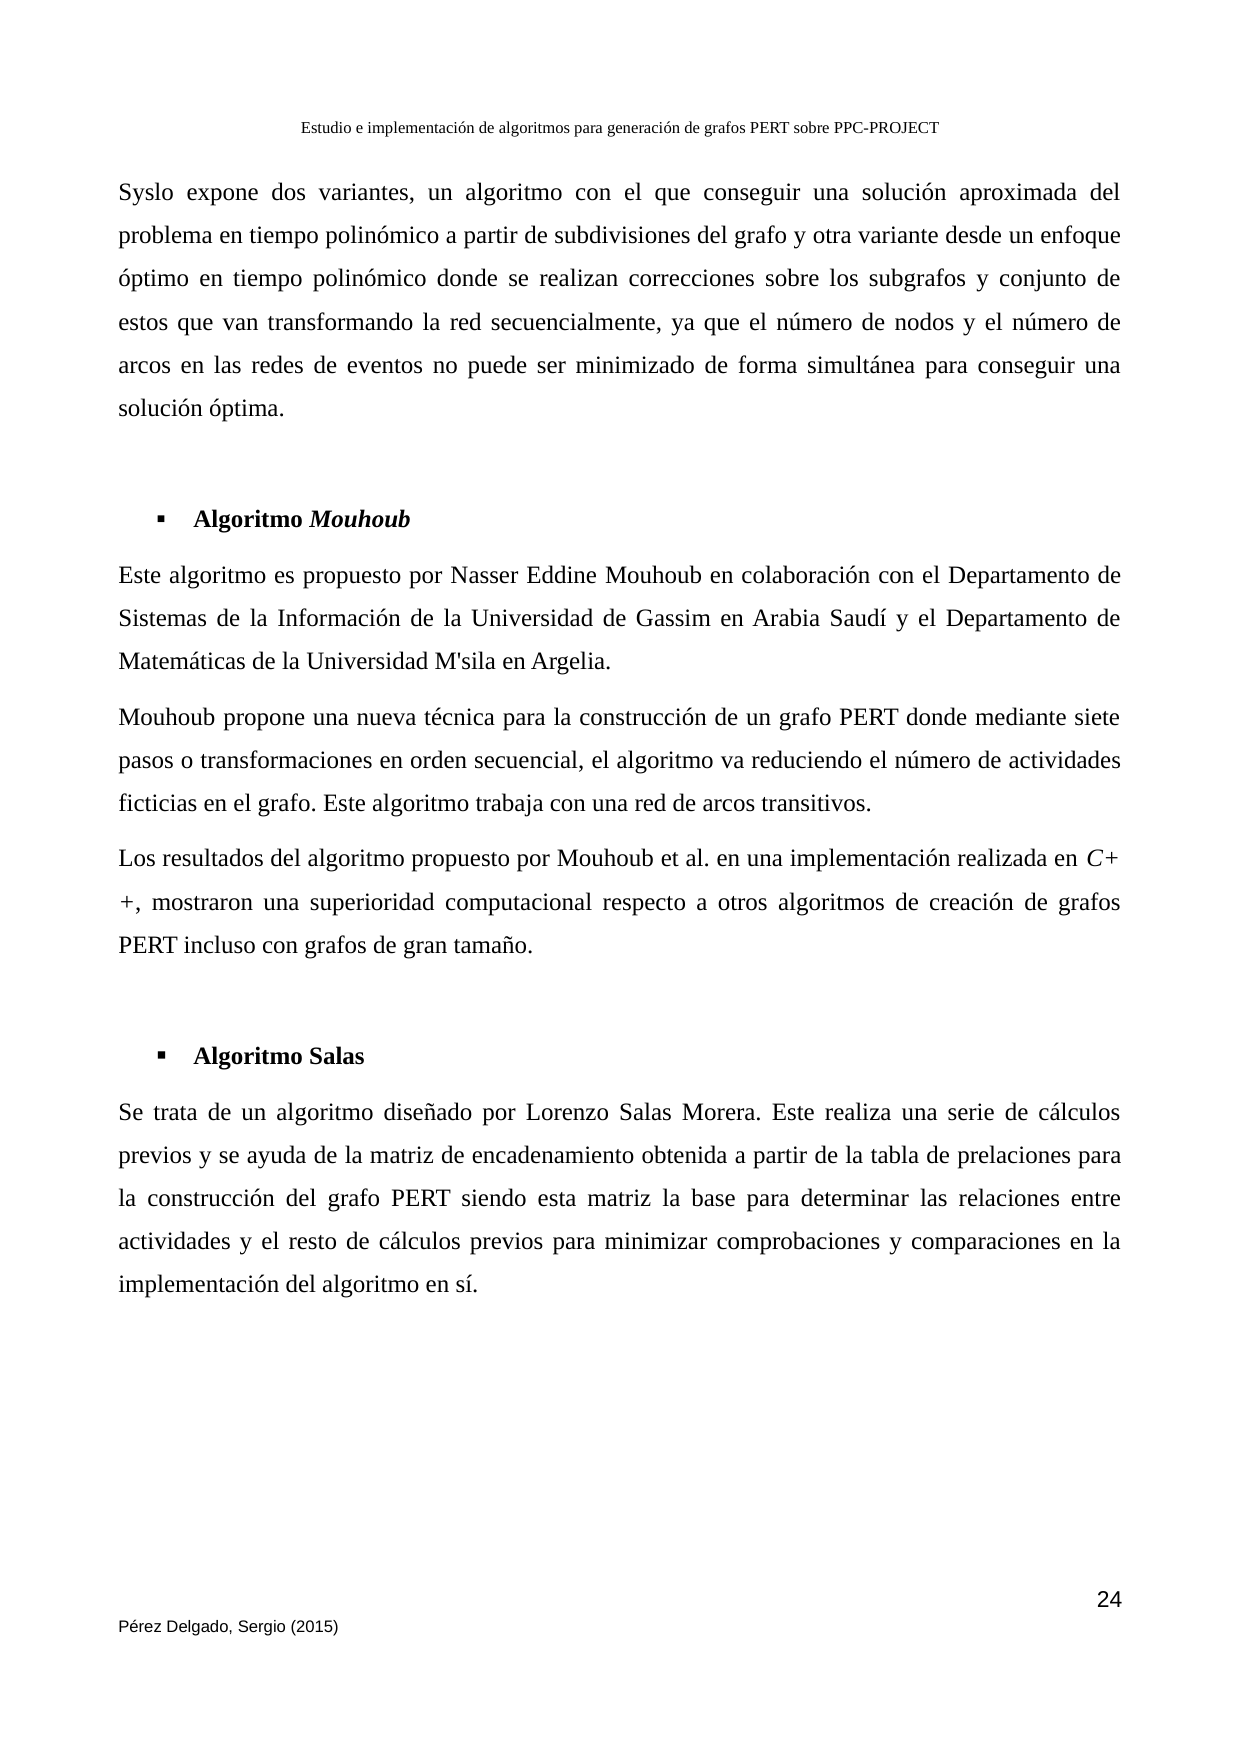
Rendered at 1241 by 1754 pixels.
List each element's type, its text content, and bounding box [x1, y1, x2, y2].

list Algoritmo Salas [156, 1041, 1122, 1070]
text Syslo expone dos variantes, un algoritmo con el que conseguir una solución aproximada del problema en tiempo polinómico a partir de subdivisiones del grafo y otra variante desde un enfoque óptimo en tiempo polinómico donde se realizan correcciones sobre los subgrafos y conjunto de estos que van transformando la red secuencialmente, ya que el número de nodos y el número de arcos en las redes de eventos no puede ser minimizado de forma simultánea para conseguir una solución óptima. [118, 177, 1122, 422]
text Los resultados del algoritmo propuesto por Mouhoub et al. en una implementación realizada en C++, mostraron una superioridad computacional respecto a otros algoritmos de creación de grafos PERT incluso con grafos de gran tamaño. [118, 843, 1122, 958]
text Mouhoub propone una nueva técnica para la construcción de un grafo PERT donde mediante siete pasos o transformaciones en orden secuencial, el algoritmo va reduciendo el número de actividades ficticias en el grafo. Este algoritmo trabaja con una red de arcos transitivos. [118, 702, 1122, 817]
text Se trata de un algoritmo diseñado por Lorenzo Salas Morera. Este realiza una serie de cálculos previos y se ayuda de la matriz de encadenamiento obtenida a partir de la tabla de prelaciones para la construcción del grafo PERT siendo esta matriz la base para determinar las relaciones entre actividades y el resto de cálculos previos para minimizar comprobaciones y comparaciones en la implementación del algoritmo en sí. [118, 1097, 1122, 1298]
text Este algoritmo es propuesto por Nasser Eddine Mouhoub en colaboración con el Departamento de Sistemas de la Información de la Universidad de Gassim en Arabia Saudí y el Departamento de Matemáticas de la Universidad M'sila en Argelia. [118, 560, 1122, 675]
list Algoritmo Mouhoub [156, 504, 1122, 533]
